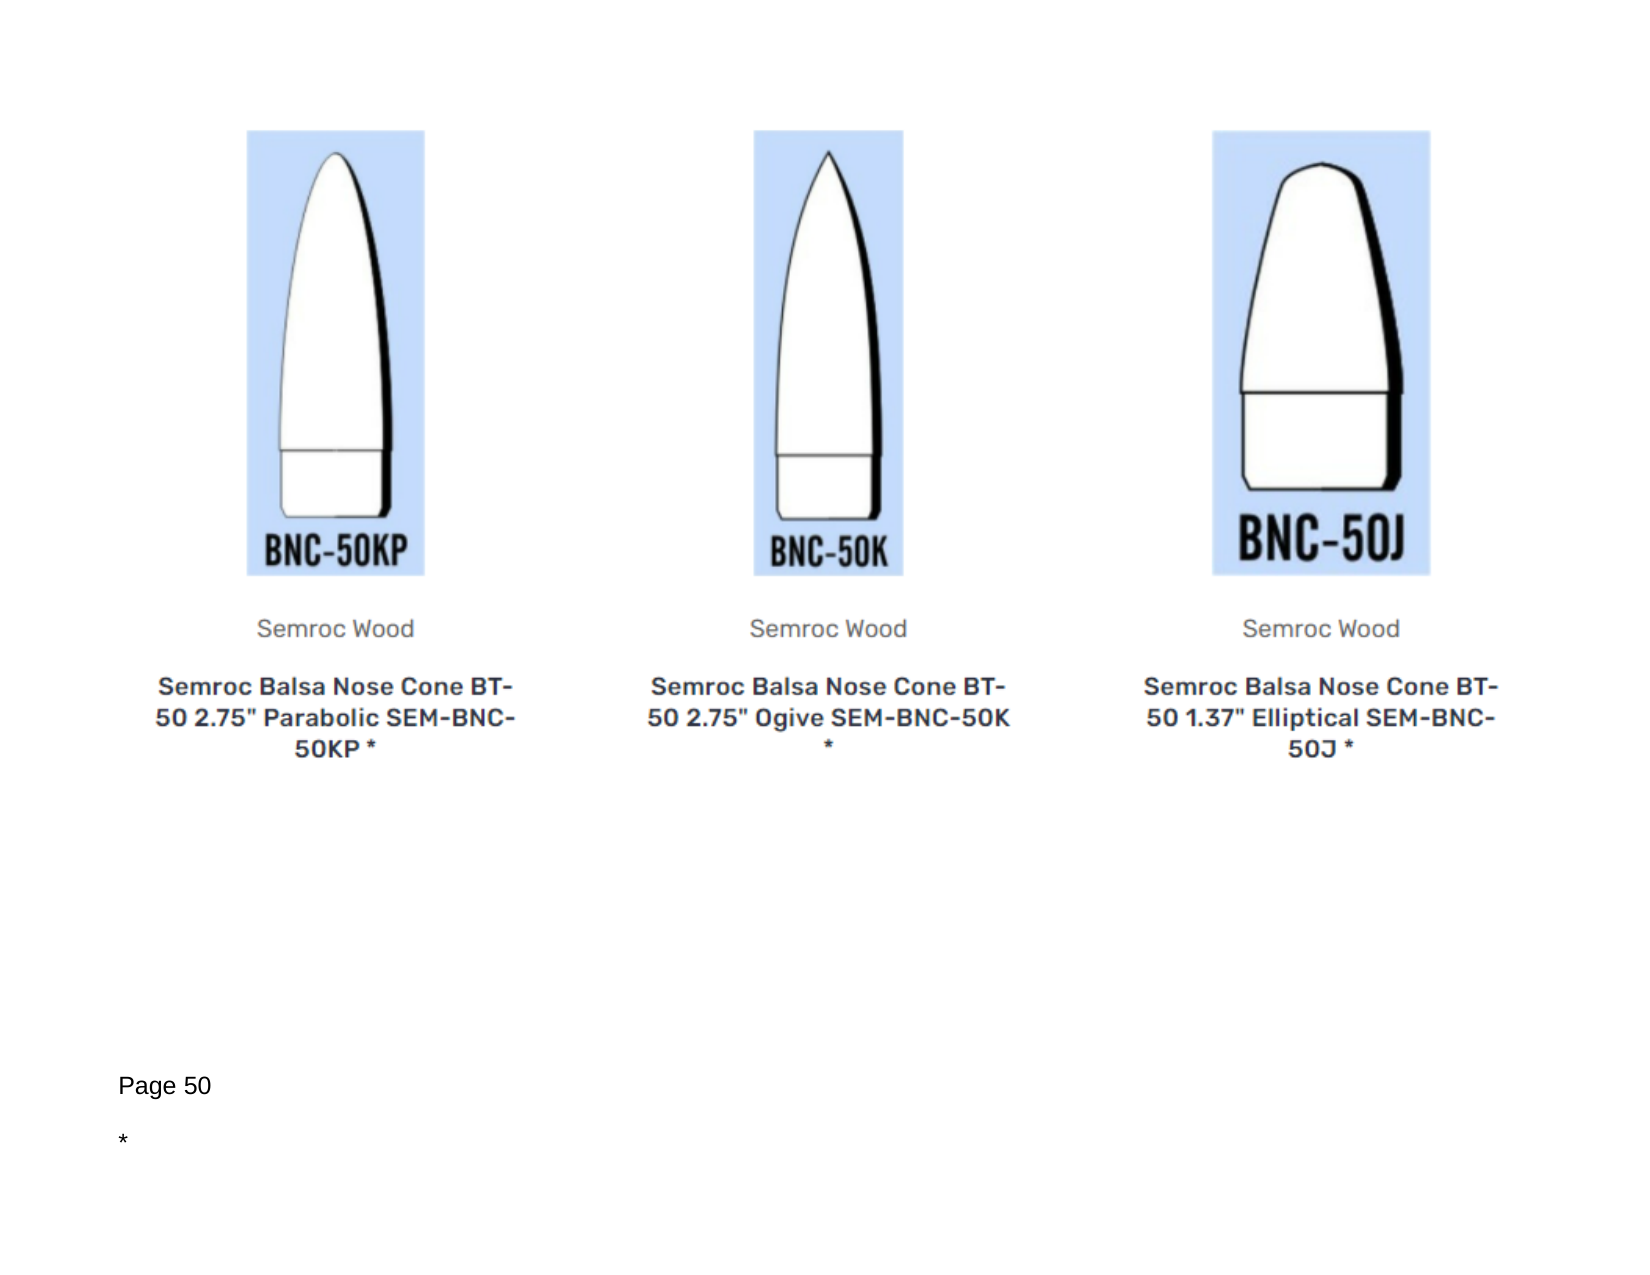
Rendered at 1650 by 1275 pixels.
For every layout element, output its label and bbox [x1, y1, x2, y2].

picture [128, 118, 1522, 764]
